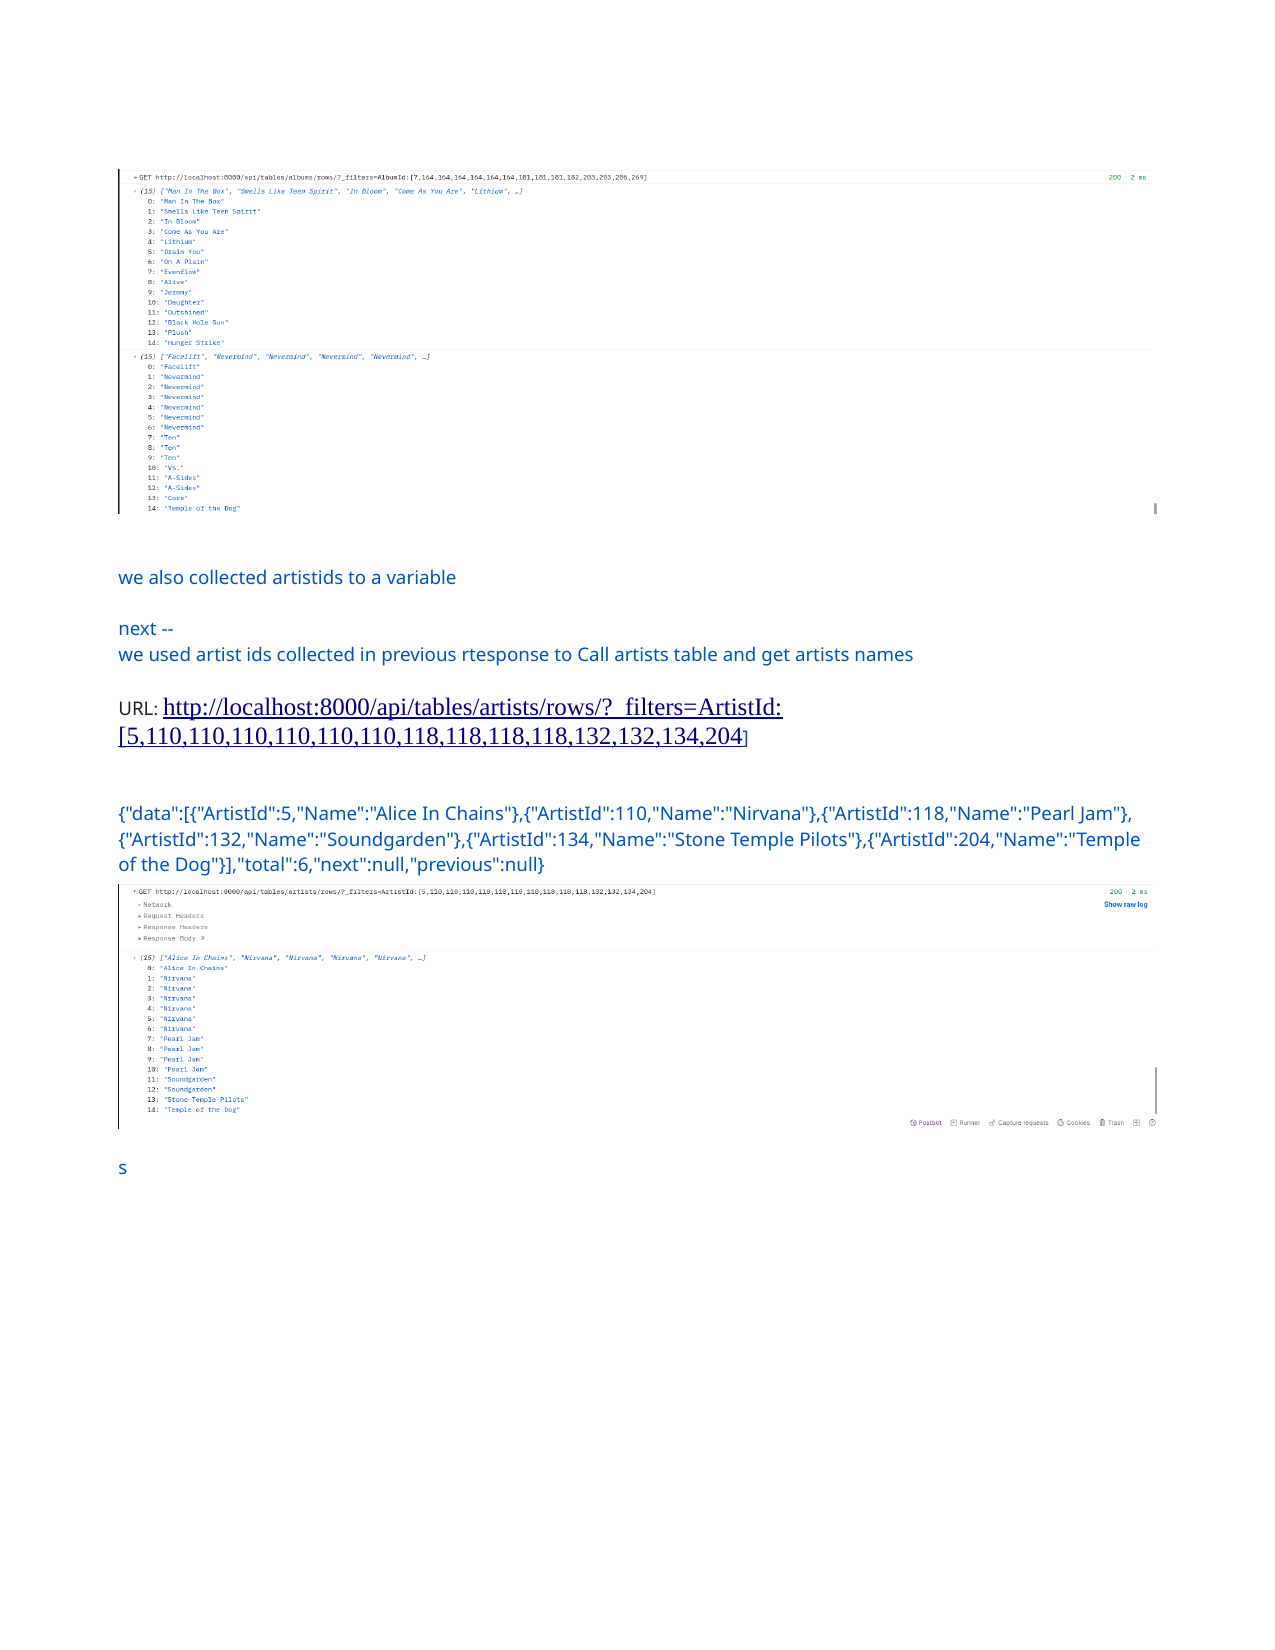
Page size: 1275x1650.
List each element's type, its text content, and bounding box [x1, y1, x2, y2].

text we also collected artistids to a variable next -- we used artist ids collected in previous rtesponse to Call artists table and get artists names URL: http://localhost:8000/api/tables/artists/rows/?_filters=ArtistId:[5,110,110,110,110,110,110,118,118,118,118,132,132,134,204] {"data":[{"ArtistId":5,"Name":"Alice In Chains"},{"ArtistId":110,"Name":"Nirvana"},{"ArtistId":118,"Name":"Pearl Jam"},{"ArtistId":132,"Name":"Soundgarden"},{"ArtistId":134,"Name":"Stone Temple Pilots"},{"ArtistId":204,"Name":"Temple of the Dog"}],"total":6,"next":null,"previous":null} [118, 514, 1157, 884]
text s [118, 1129, 1157, 1209]
picture [118, 169, 1157, 514]
picture [118, 884, 1157, 1129]
